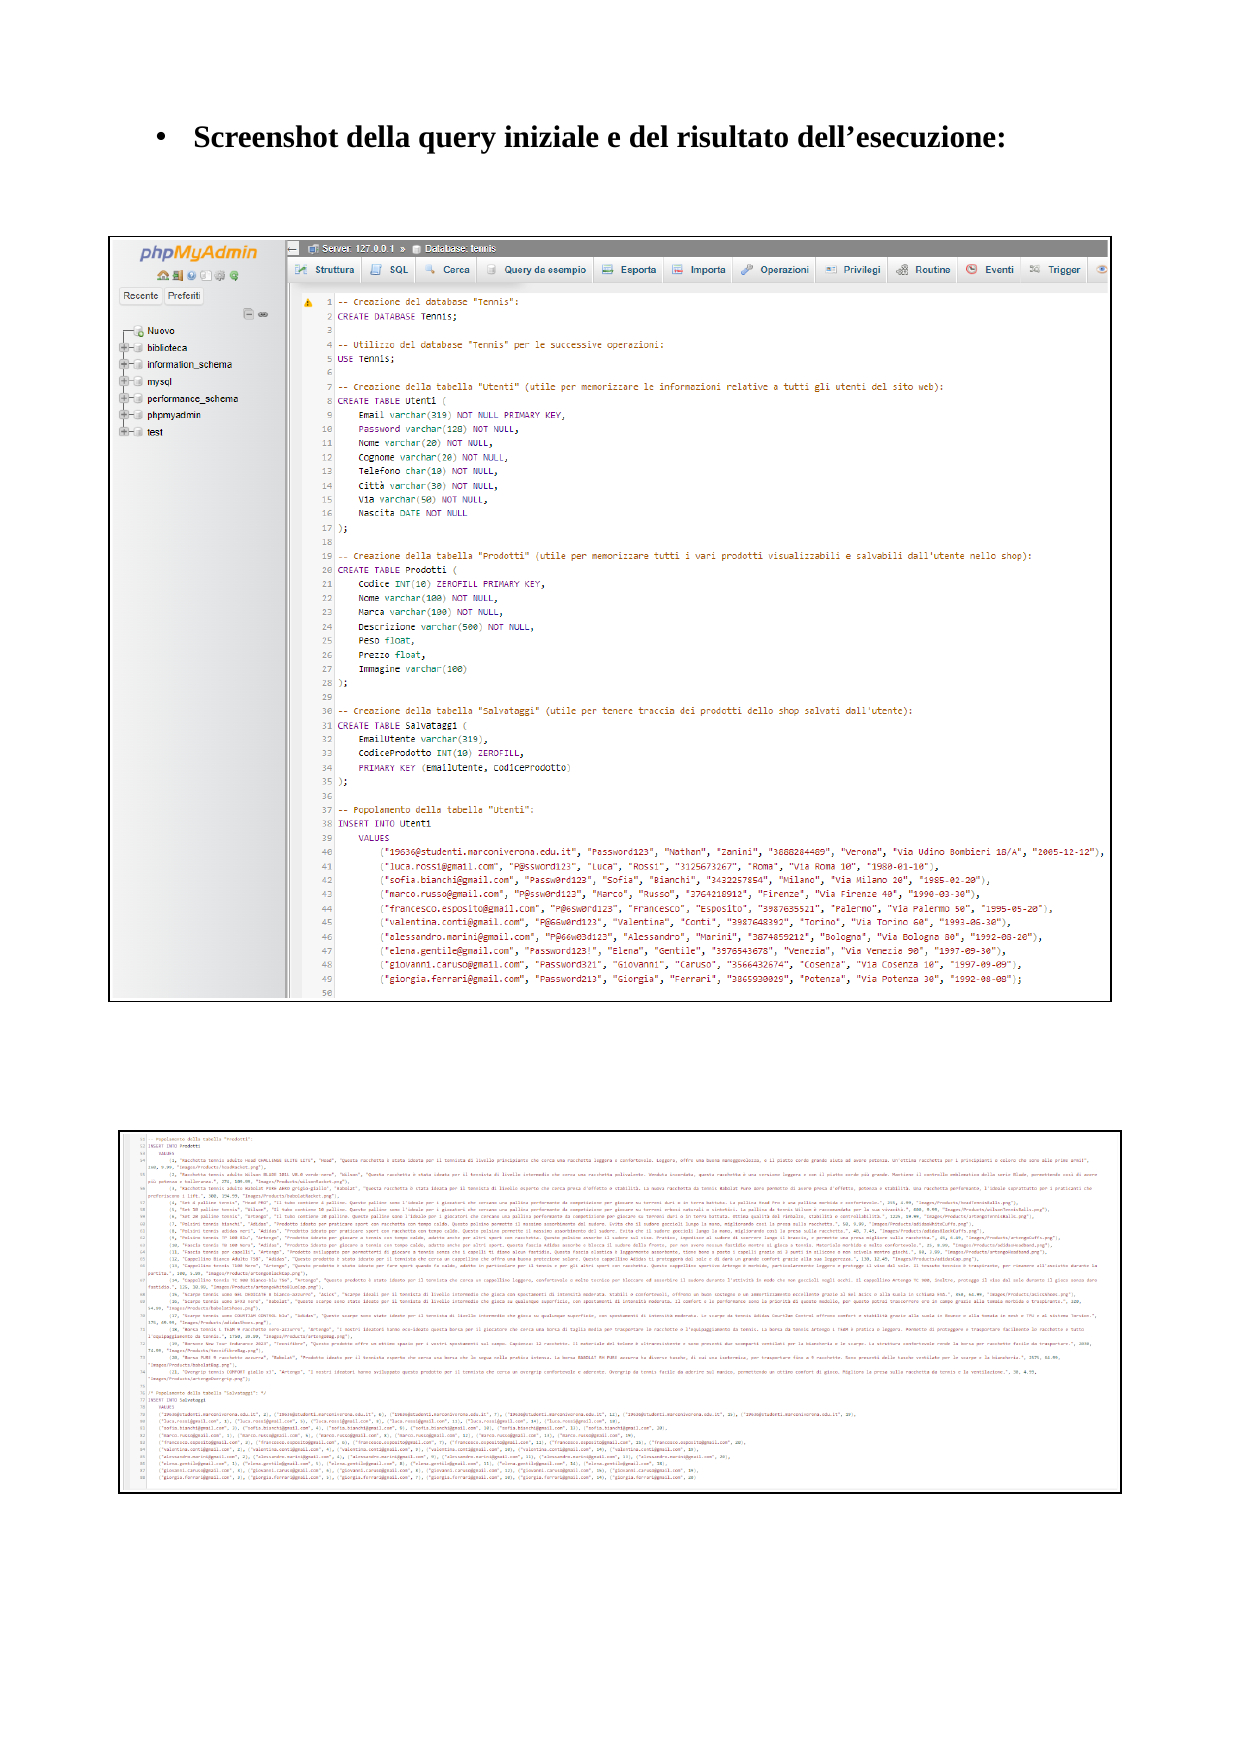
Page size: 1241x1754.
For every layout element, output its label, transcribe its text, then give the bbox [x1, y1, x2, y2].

list Screenshot della query iniziale e del risultato dell’esecuzione: [156, 118, 1122, 154]
picture [122, 1134, 1118, 1490]
picture [112, 240, 1108, 998]
